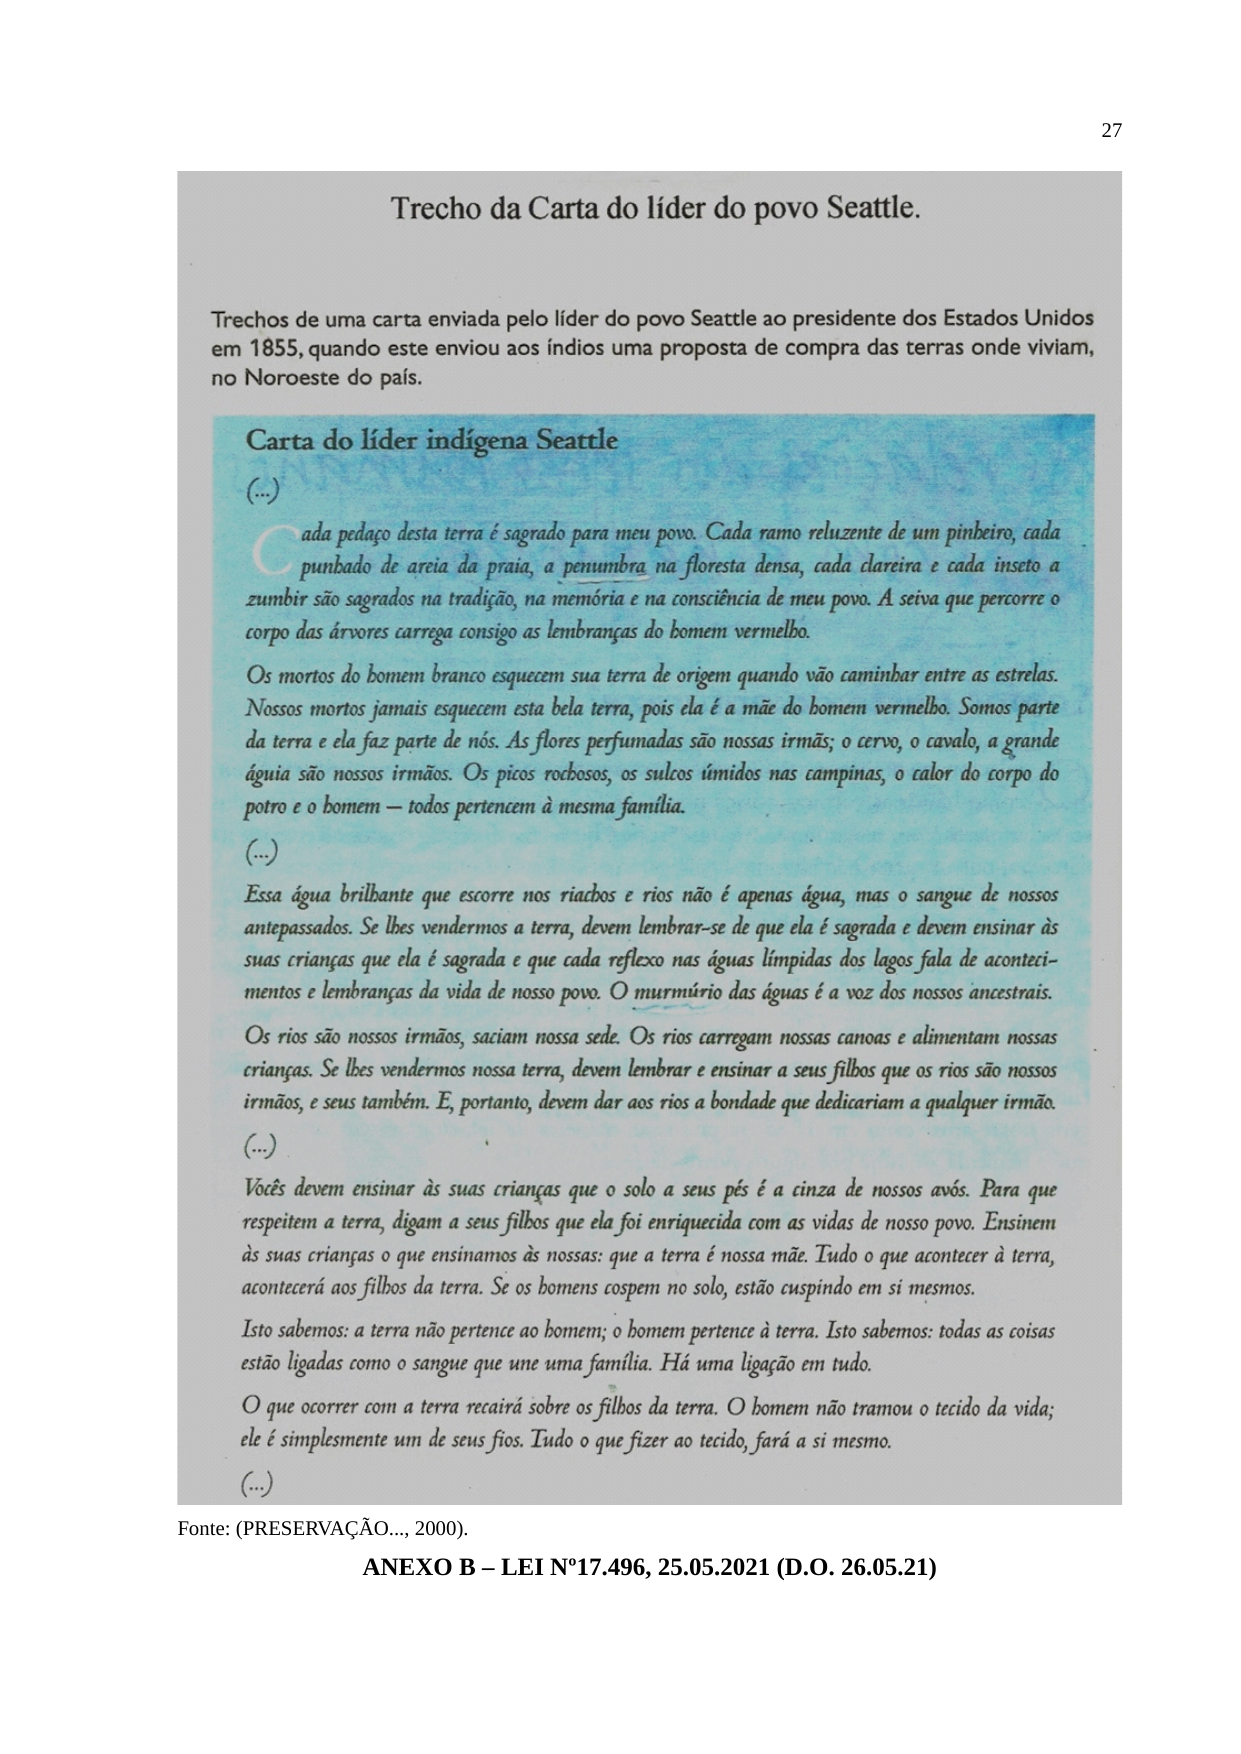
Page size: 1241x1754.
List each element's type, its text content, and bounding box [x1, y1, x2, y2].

text ANEXO B – LEI Nº17.496, 25.05.2021 (D.O. 26.05.21) [177, 1552, 1122, 1581]
text Fonte: (PRESERVAÇÃO..., 2000). [177, 1505, 1122, 1540]
